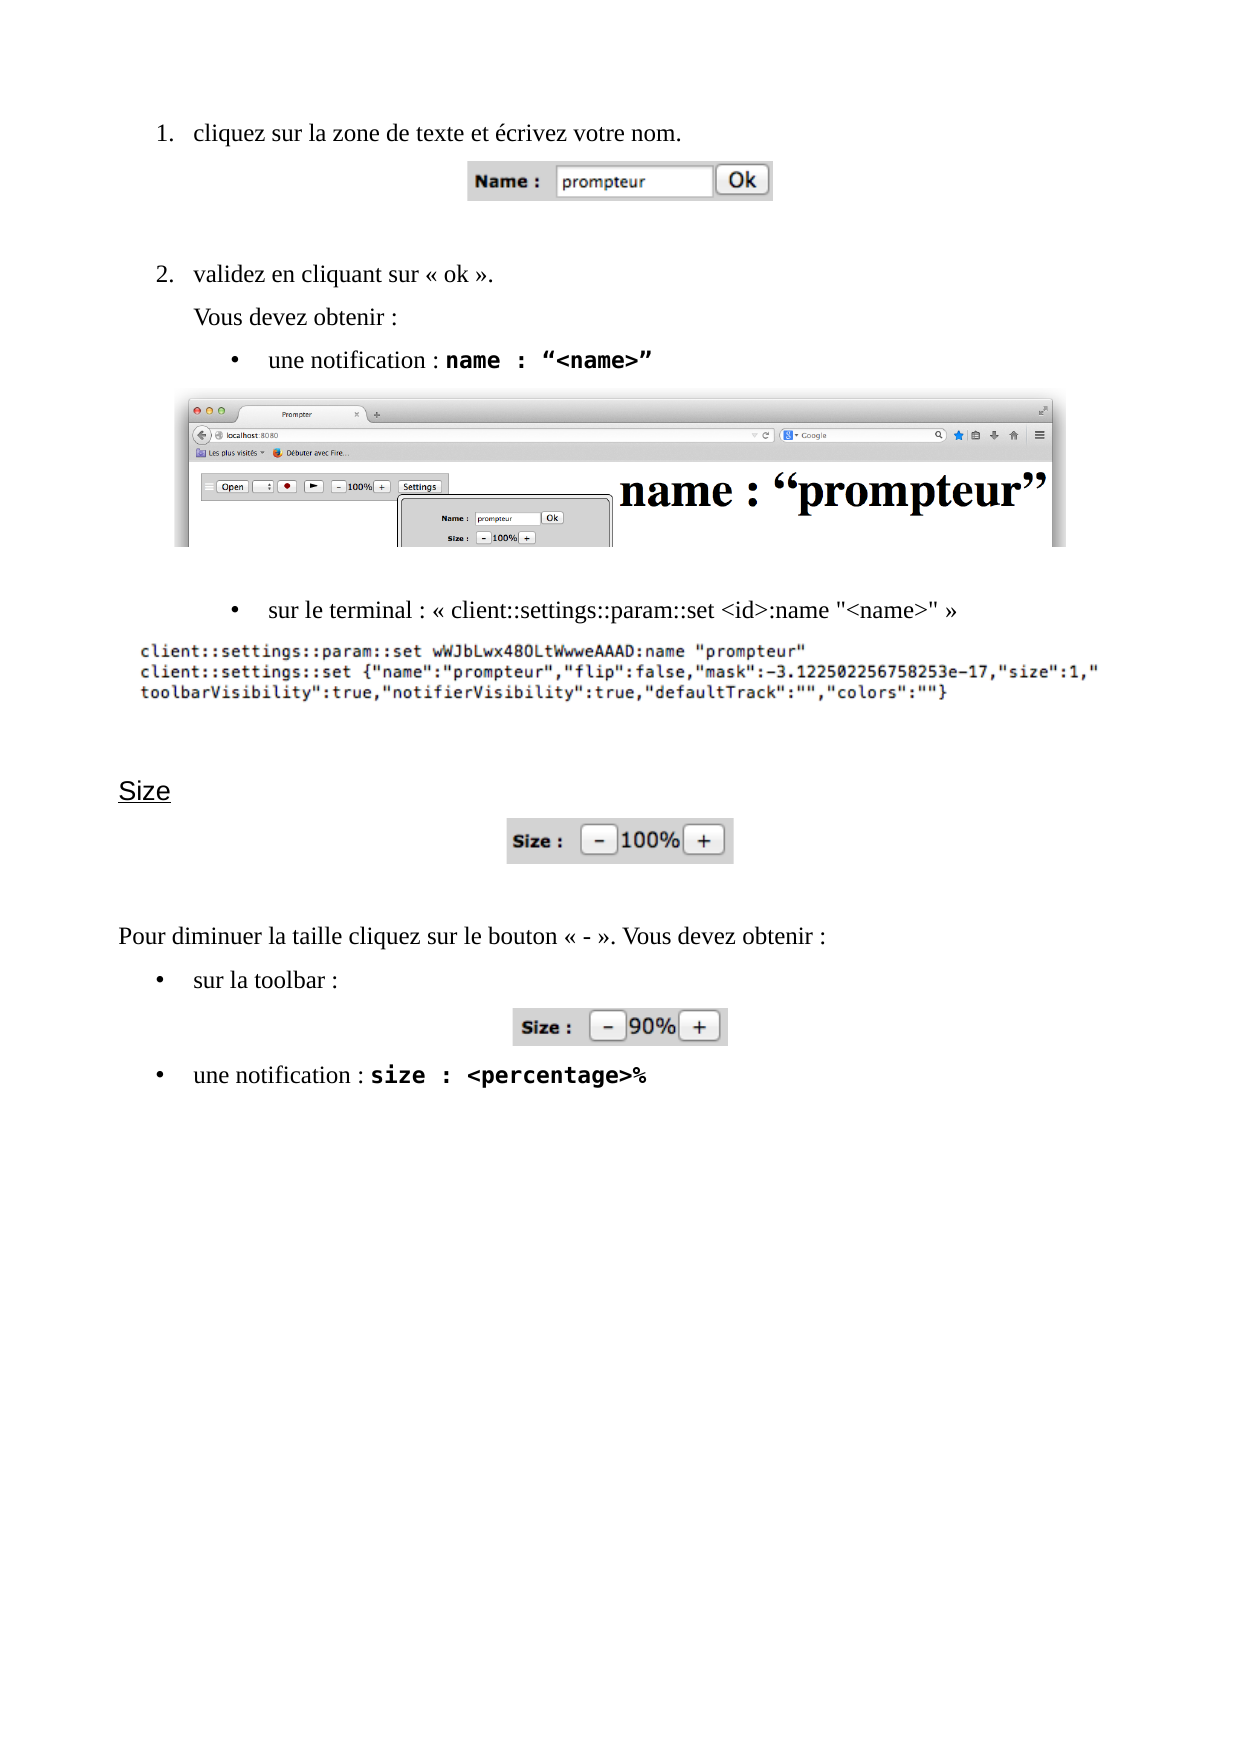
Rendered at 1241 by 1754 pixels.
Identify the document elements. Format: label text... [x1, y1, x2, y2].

picture [136, 638, 1104, 710]
picture [174, 388, 1066, 547]
list une notification : name : “<name>” [231, 345, 1122, 374]
text Pour diminuer la taille cliquez sur le bouton « - ». Vous devez obtenir : [118, 921, 1122, 950]
list Vous devez obtenir : [156, 302, 1122, 331]
picture [512, 1008, 728, 1046]
list une notification : size : <percentage>% [156, 1061, 1122, 1089]
list validez en cliquant sur « ok ». [156, 259, 1122, 287]
picture [506, 818, 734, 864]
list sur le terminal : « client::settings::param::set <id>:name "<name>" » [231, 595, 1122, 624]
list sur la toolbar : [156, 965, 1122, 993]
picture [467, 161, 773, 201]
subtitle Size [118, 774, 1122, 806]
list cliquez sur la zone de texte et écrivez votre nom. [156, 118, 1122, 147]
